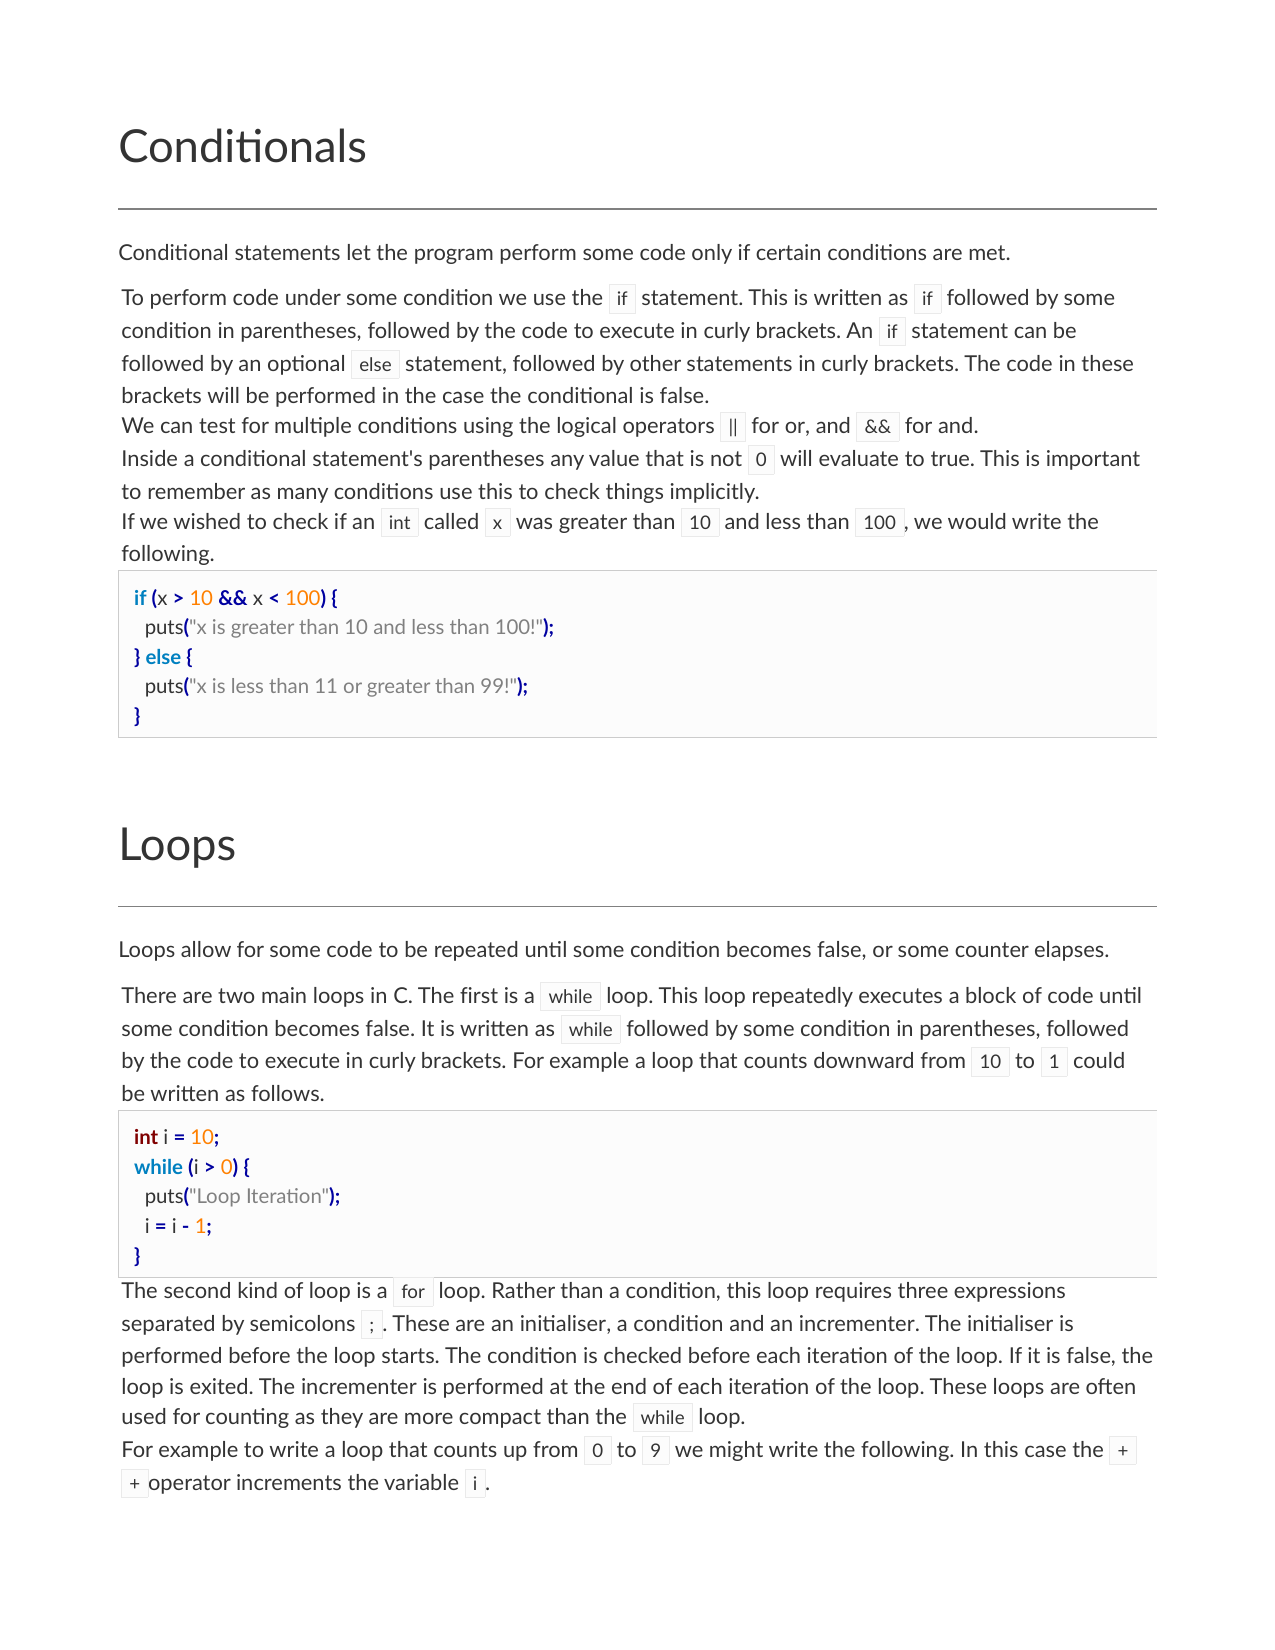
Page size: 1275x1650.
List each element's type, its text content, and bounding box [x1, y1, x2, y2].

text Inside a conditional statement's parentheses any value that is not 0 will evaluate to true. This is important to remember as many conditions use this to check things implicitly. [121, 445, 1154, 504]
text || [721, 413, 745, 441]
text } [119, 1228, 1157, 1277]
text } [119, 689, 1157, 737]
text To perform code under some condition we use the if statement. This is written as if followed by some condition in parentheses, followed by the code to execute in curly brackets. An if statement can be followed by an optional else statement, followed by other statements in curly brackets. The code in these brackets will be performed in the case the conditional is false. [121, 284, 1154, 408]
text && [857, 413, 899, 441]
text Loops allow for some code to be repeated until some condition becomes false, or some counter elapses. [118, 936, 1157, 962]
text If we wished to check if an int called x was greater than 10 and less than 100, we would write the following. [121, 508, 1154, 566]
text There are two main loops in C. The first is a while loop. This loop repeatedly executes a block of code until some condition becomes false. It is written as while followed by some condition in parentheses, followed by the code to execute in curly brackets. For example a loop that counts downward from 10 to 1 could be written as follows. [121, 982, 1154, 1106]
text } else { [119, 629, 1157, 659]
text The second kind of loop is a for loop. Rather than a condition, this loop requires three expressions separated by semicolons ;. These are an initialiser, a condition and an incrementer. The initialiser is performed before the loop starts. The condition is checked before each iteration of the loop. If it is false, the loop is exited. The incrementer is performed at the end of each iteration of the loop. These loops are often used for counting as they are more compact than the while loop. [121, 1278, 1154, 1432]
subtitle Conditionals [118, 118, 1157, 172]
text puts("Loop Iteration"); [119, 1169, 1157, 1199]
text For example to write a loop that counts up from 0 to 9 we might write the following. In this case the ++operator increments the variable i. [121, 1436, 1154, 1497]
text Conditional statements let the program perform some code only if certain conditions are met. [118, 238, 1157, 265]
text i = i - 1; [119, 1199, 1157, 1228]
text for and. [900, 412, 1154, 441]
text We can test for multiple conditions using the logical operators [121, 412, 720, 441]
text if (x > 10 && x < 100) { [119, 571, 1157, 600]
text puts("x is less than 11 or greater than 99!"); [119, 659, 1157, 689]
text puts("x is greater than 10 and less than 100!"); [119, 600, 1157, 629]
text for or, and [746, 412, 856, 441]
text while (i > 0) { [119, 1139, 1157, 1169]
text int i = 10; [119, 1111, 1157, 1139]
subtitle Loops [118, 816, 1157, 870]
